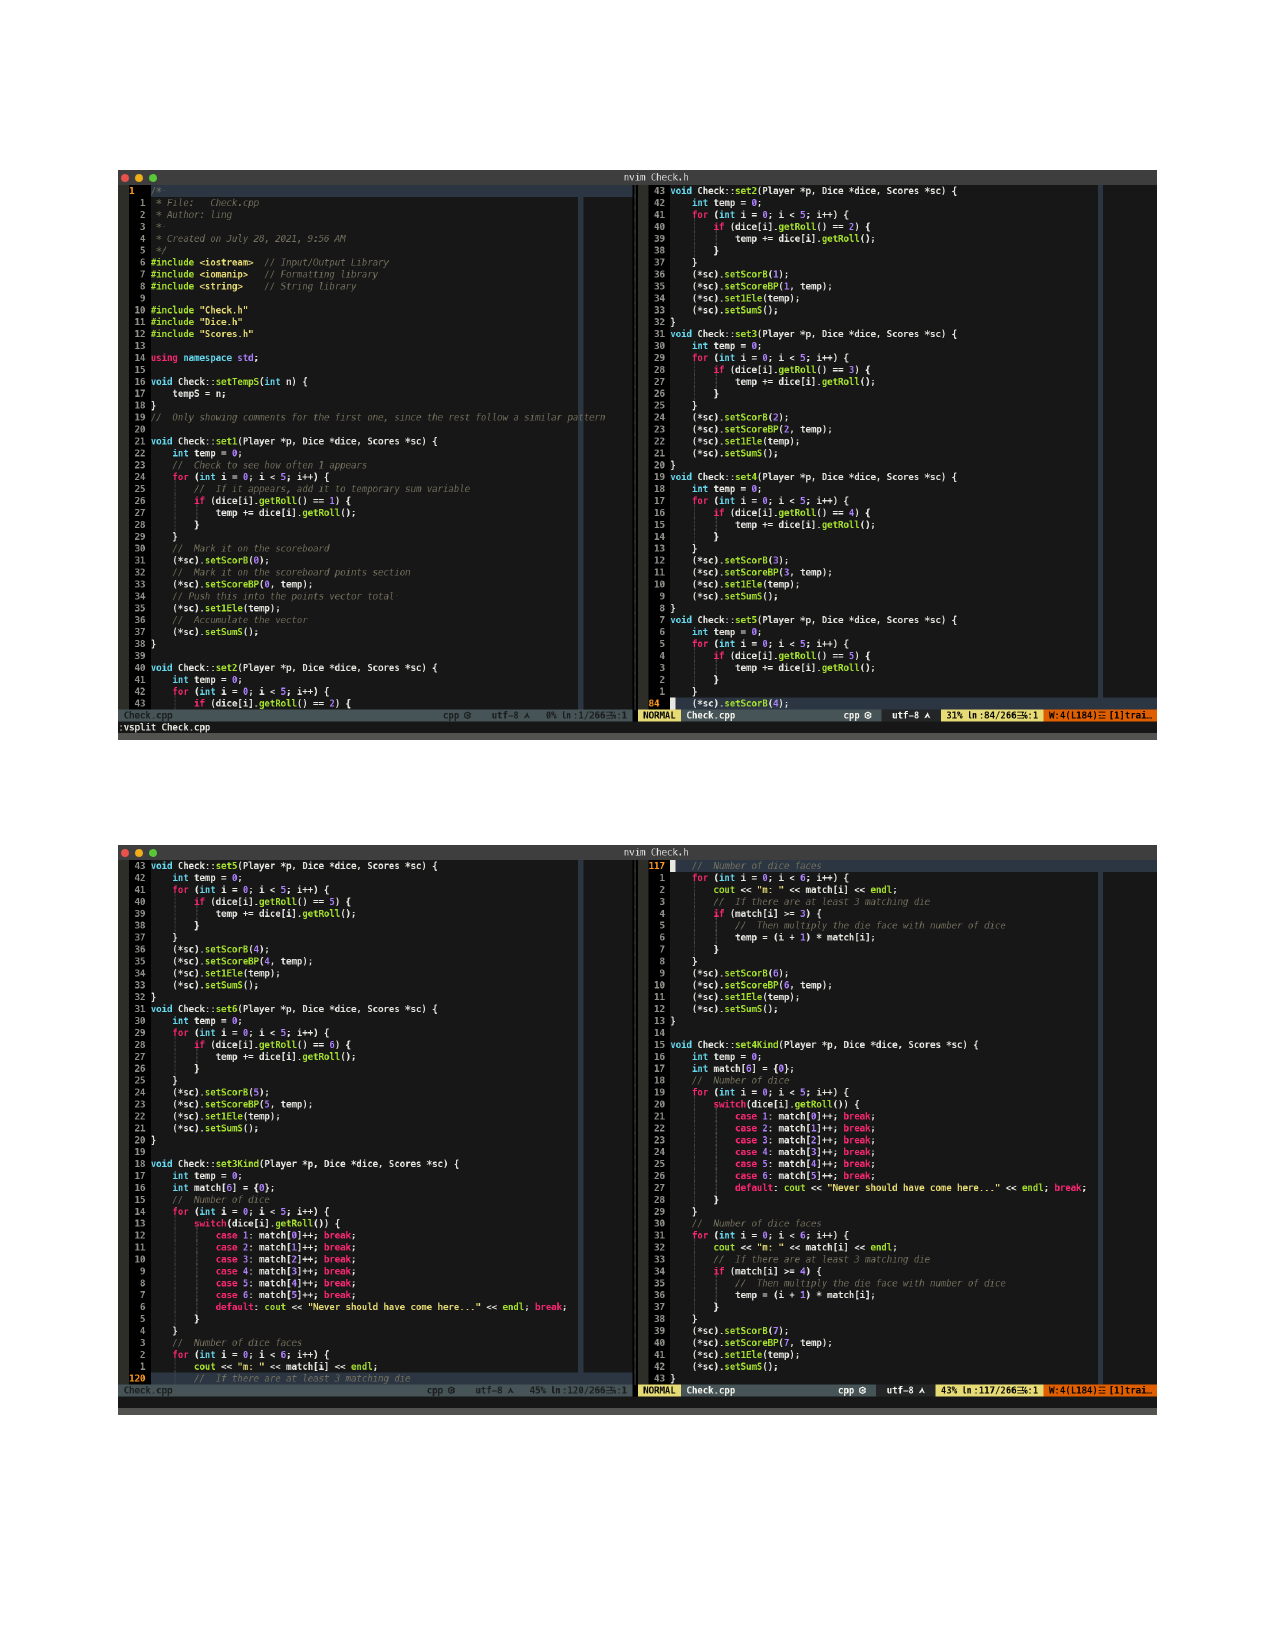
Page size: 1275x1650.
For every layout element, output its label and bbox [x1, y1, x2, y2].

picture [118, 170, 1157, 740]
picture [118, 845, 1157, 1415]
